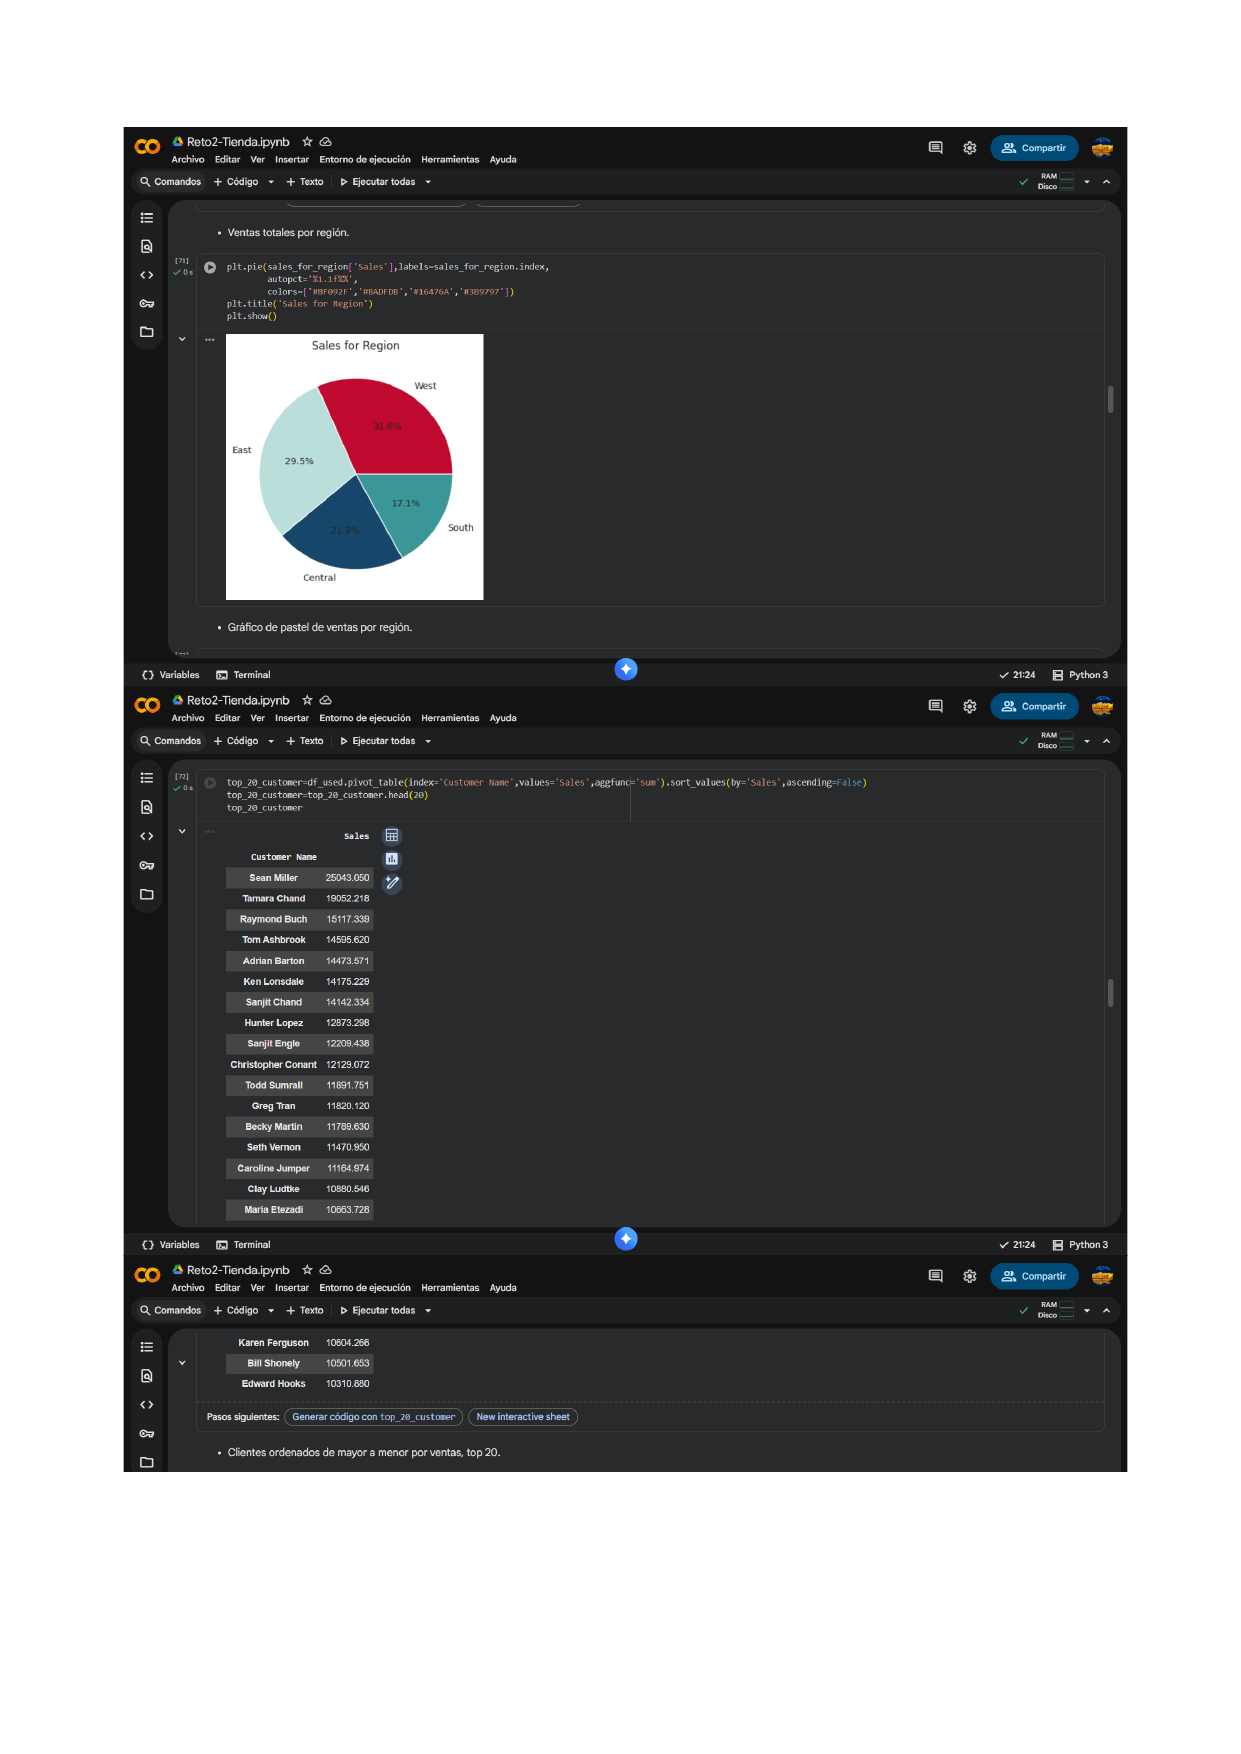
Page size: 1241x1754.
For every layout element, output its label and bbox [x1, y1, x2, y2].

picture [123, 127, 1128, 1472]
